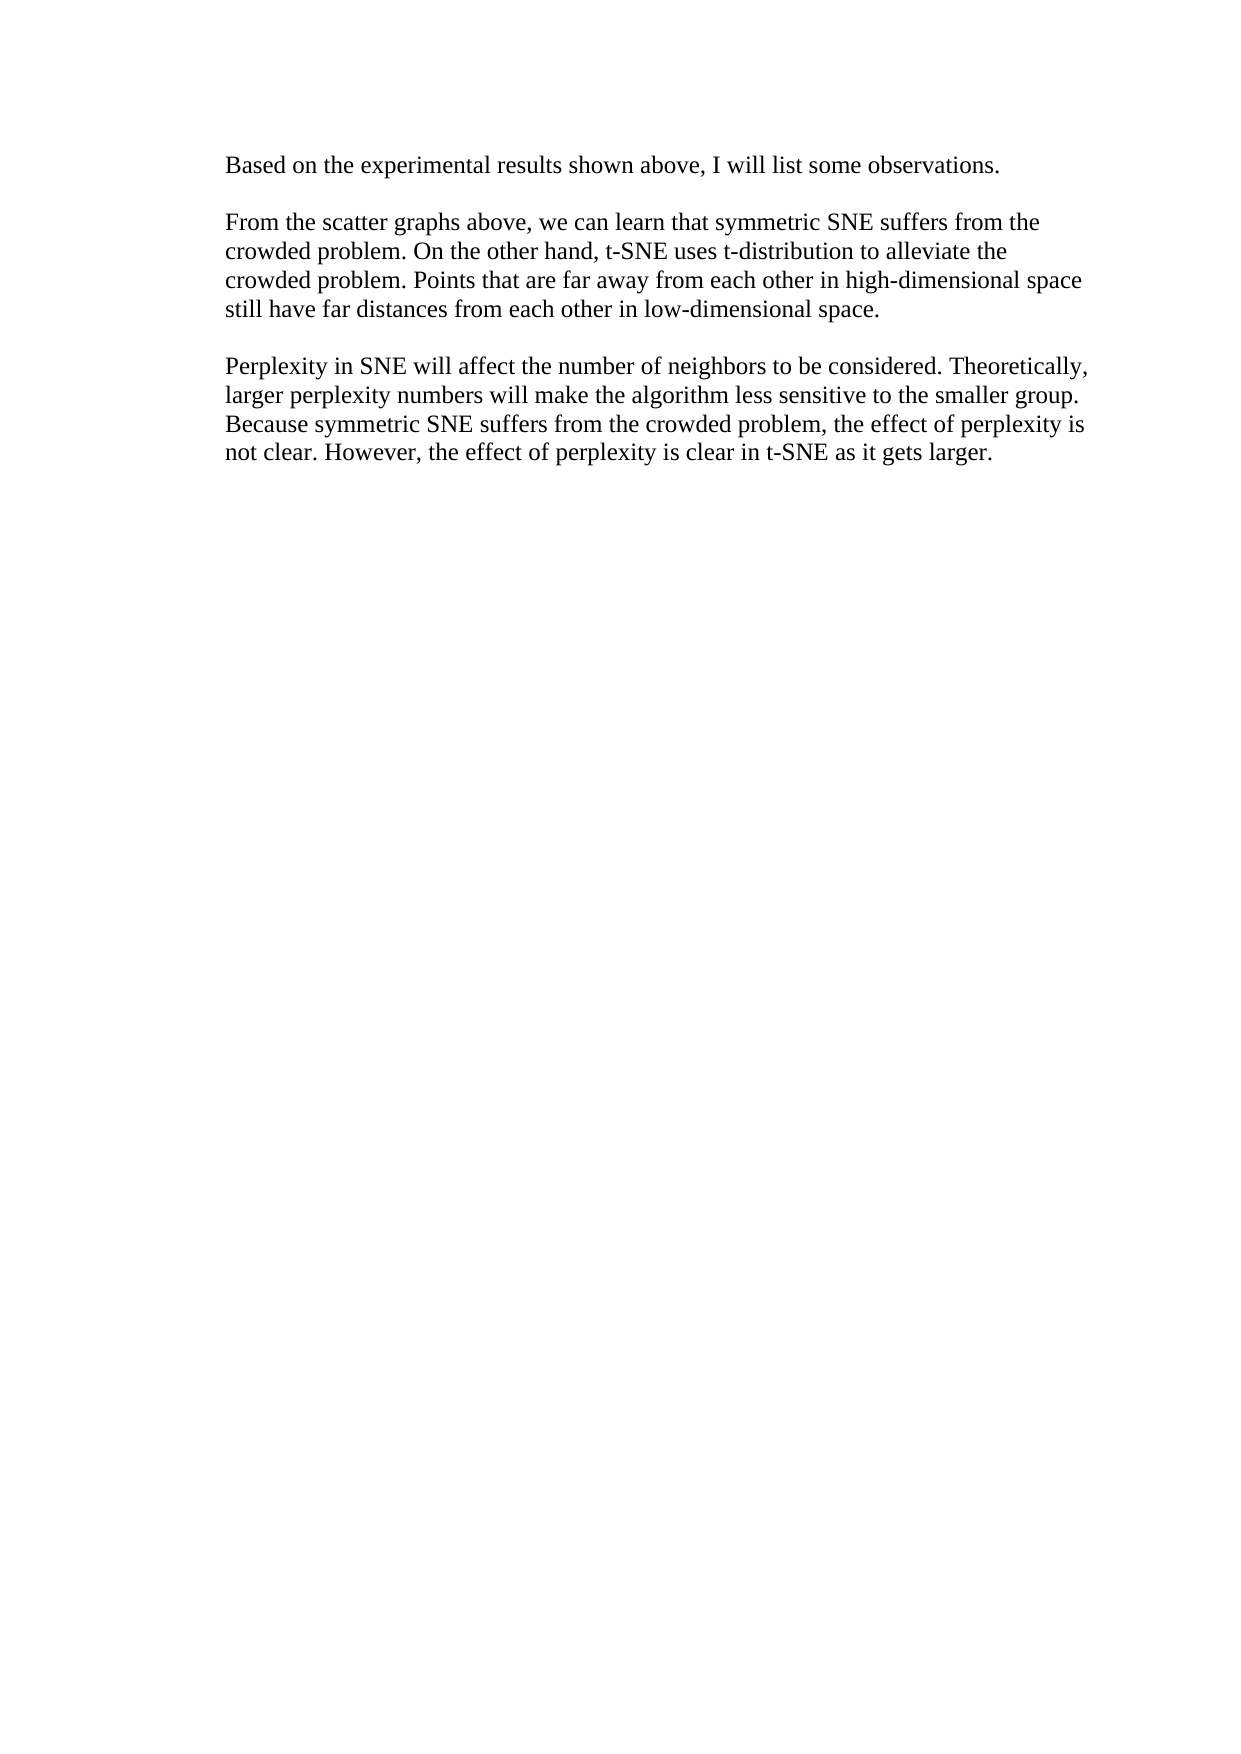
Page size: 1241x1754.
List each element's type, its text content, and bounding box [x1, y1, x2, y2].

text crowded problem. On the other hand, t-SNE uses t-distribution to alleviate the [150, 236, 1090, 265]
text Based on the experimental results shown above, I will list some observations. [150, 150, 1090, 179]
text From the scatter graphs above, we can learn that symmetric SNE suffers from the [150, 207, 1090, 236]
text crowded problem. Points that are far away from each other in high-dimensional space still have far distances from each other in low-dimensional space. [225, 265, 1090, 322]
text Perplexity in SNE will affect the number of neighbors to be considered. Theoretically, larger perplexity numbers will make the algorithm less sensitive to the smaller group. Because symmetric SNE suffers from the crowded problem, the effect of perplexity is not clear. However, the effect of perplexity is clear in t-SNE as it gets larger. [225, 351, 1090, 466]
